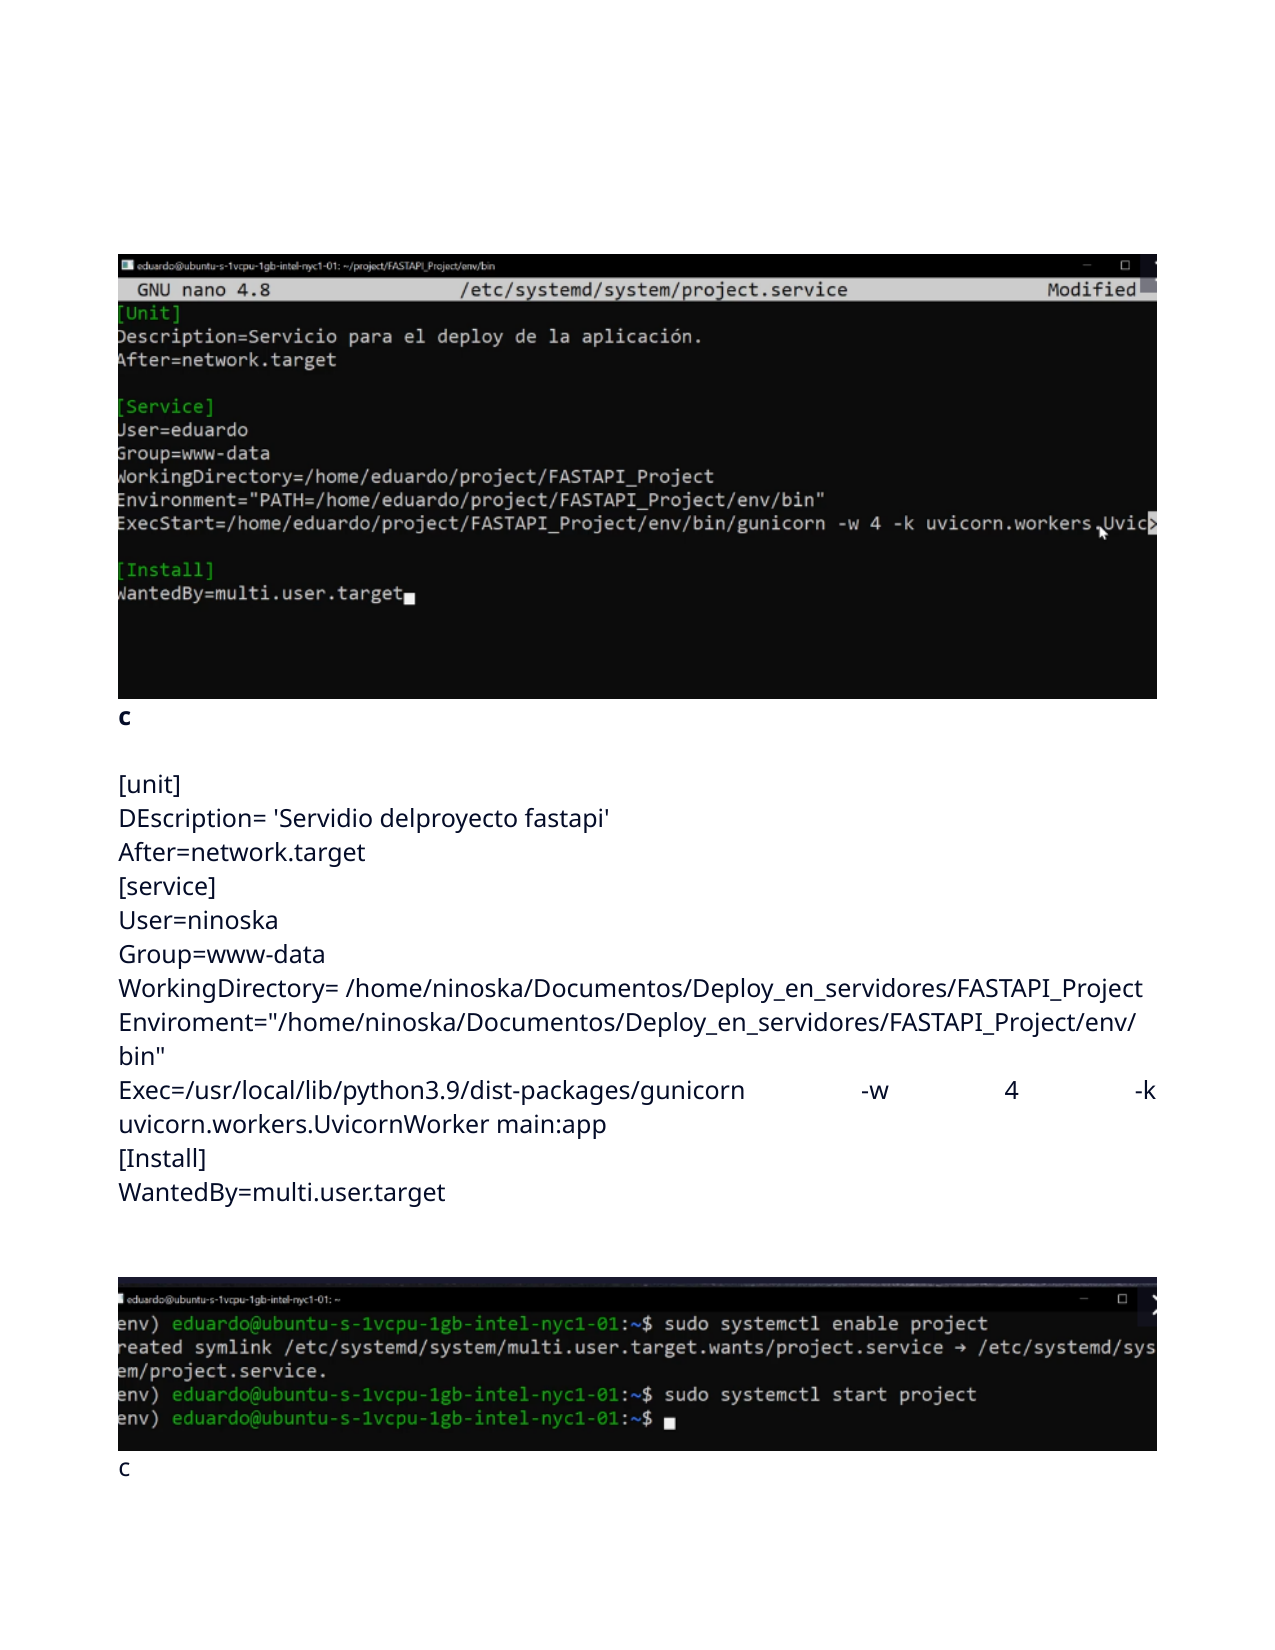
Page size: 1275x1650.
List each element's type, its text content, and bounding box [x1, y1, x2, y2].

text [service] [118, 868, 1157, 903]
text [Install] [118, 1141, 1157, 1175]
text Exec=/usr/local/lib/python3.9/dist-packages/gunicorn -w 4 -k uvicorn.workers.UvicornWorker main:app [118, 1073, 1157, 1141]
text WorkingDirectory= /home/ninoska/Documentos/Deploy_en_servidores/FASTAPI_Project [118, 971, 1157, 1005]
text User=ninoska [118, 903, 1157, 937]
text DEscription= 'Servidio delproyecto fastapi' [118, 800, 1157, 834]
text Enviroment="/home/ninoska/Documentos/Deploy_en_servidores/FASTAPI_Project/env/bin" [118, 1005, 1157, 1073]
picture [118, 254, 1157, 699]
text WantedBy=multi.user.target [118, 1175, 1157, 1209]
text Group=www-data [118, 937, 1157, 971]
picture [118, 1277, 1157, 1451]
text c [118, 1451, 1157, 1484]
text After=network.target [118, 834, 1157, 868]
text c [118, 699, 1157, 732]
text [unit] [118, 766, 1157, 800]
